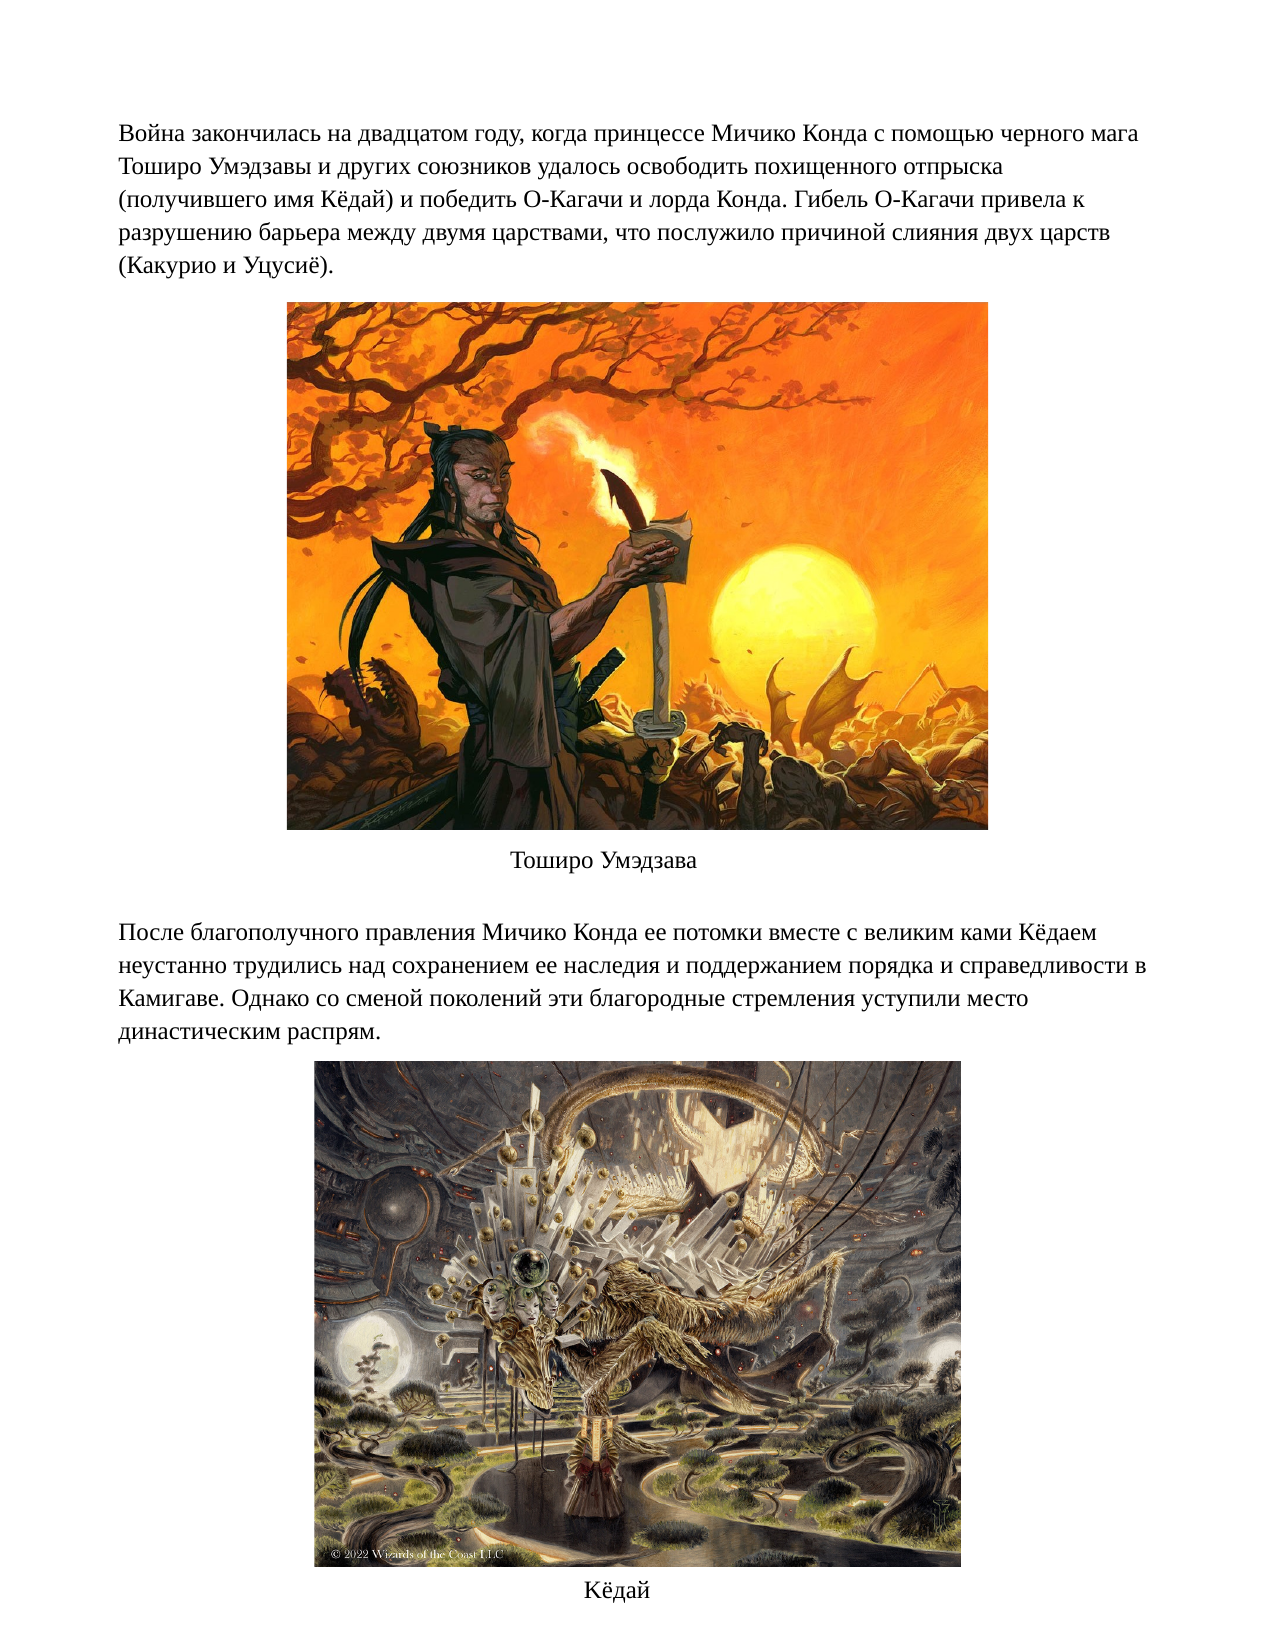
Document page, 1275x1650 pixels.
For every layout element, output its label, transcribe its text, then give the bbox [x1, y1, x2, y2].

picture [314, 1061, 961, 1567]
text Война закончилась на двадцатом году, когда принцессе Мичико Конда с помощью черного мага Тоширо Умэдзавы и других союзников удалось освободить похищенного отпрыска (получившего имя Кёдай) и победить О-Кагачи и лорда Конда. Гибель О-Кагачи привела к разрушению барьера между двумя царствами, что послужило причиной слияния двух царств (Какурио и Уцусиё). [118, 118, 1157, 279]
text После благополучного правления Мичико Конда ее потомки вместе с великим ками Кёдаем неустанно трудились над сохранением ее наследия и поддержанием порядка и справедливости в Камигаве. Однако со сменой поколений эти благородные стремления уступили место династическим распрям. [118, 917, 1157, 1044]
picture [286, 302, 989, 830]
